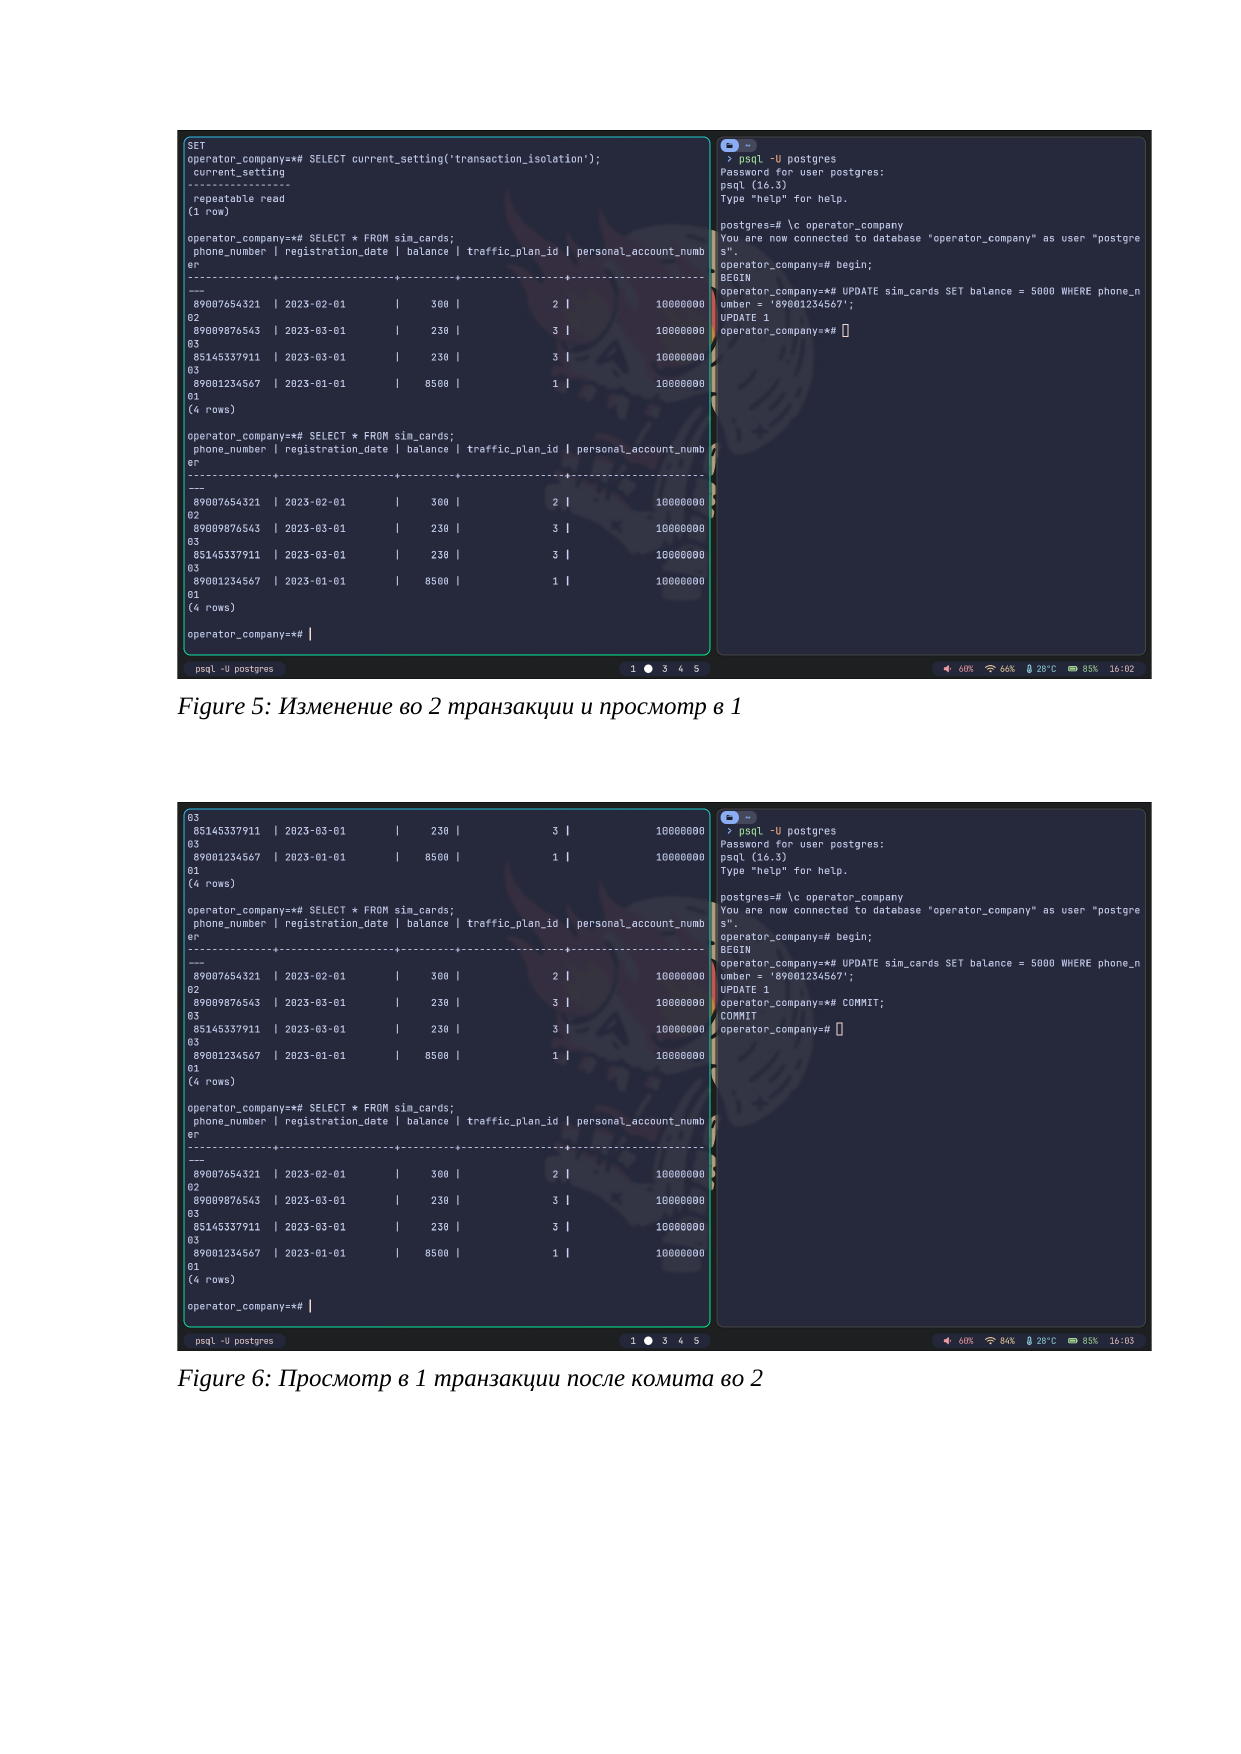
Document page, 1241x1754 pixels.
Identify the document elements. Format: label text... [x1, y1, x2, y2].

picture [177, 802, 1152, 1351]
text Figure 5: Изменение во 2 транзакции и просмотр в 1 [177, 679, 1152, 720]
picture [177, 130, 1152, 679]
text Figure 6: Просмотр в 1 транзакции после комита во 2 [177, 1351, 1152, 1392]
